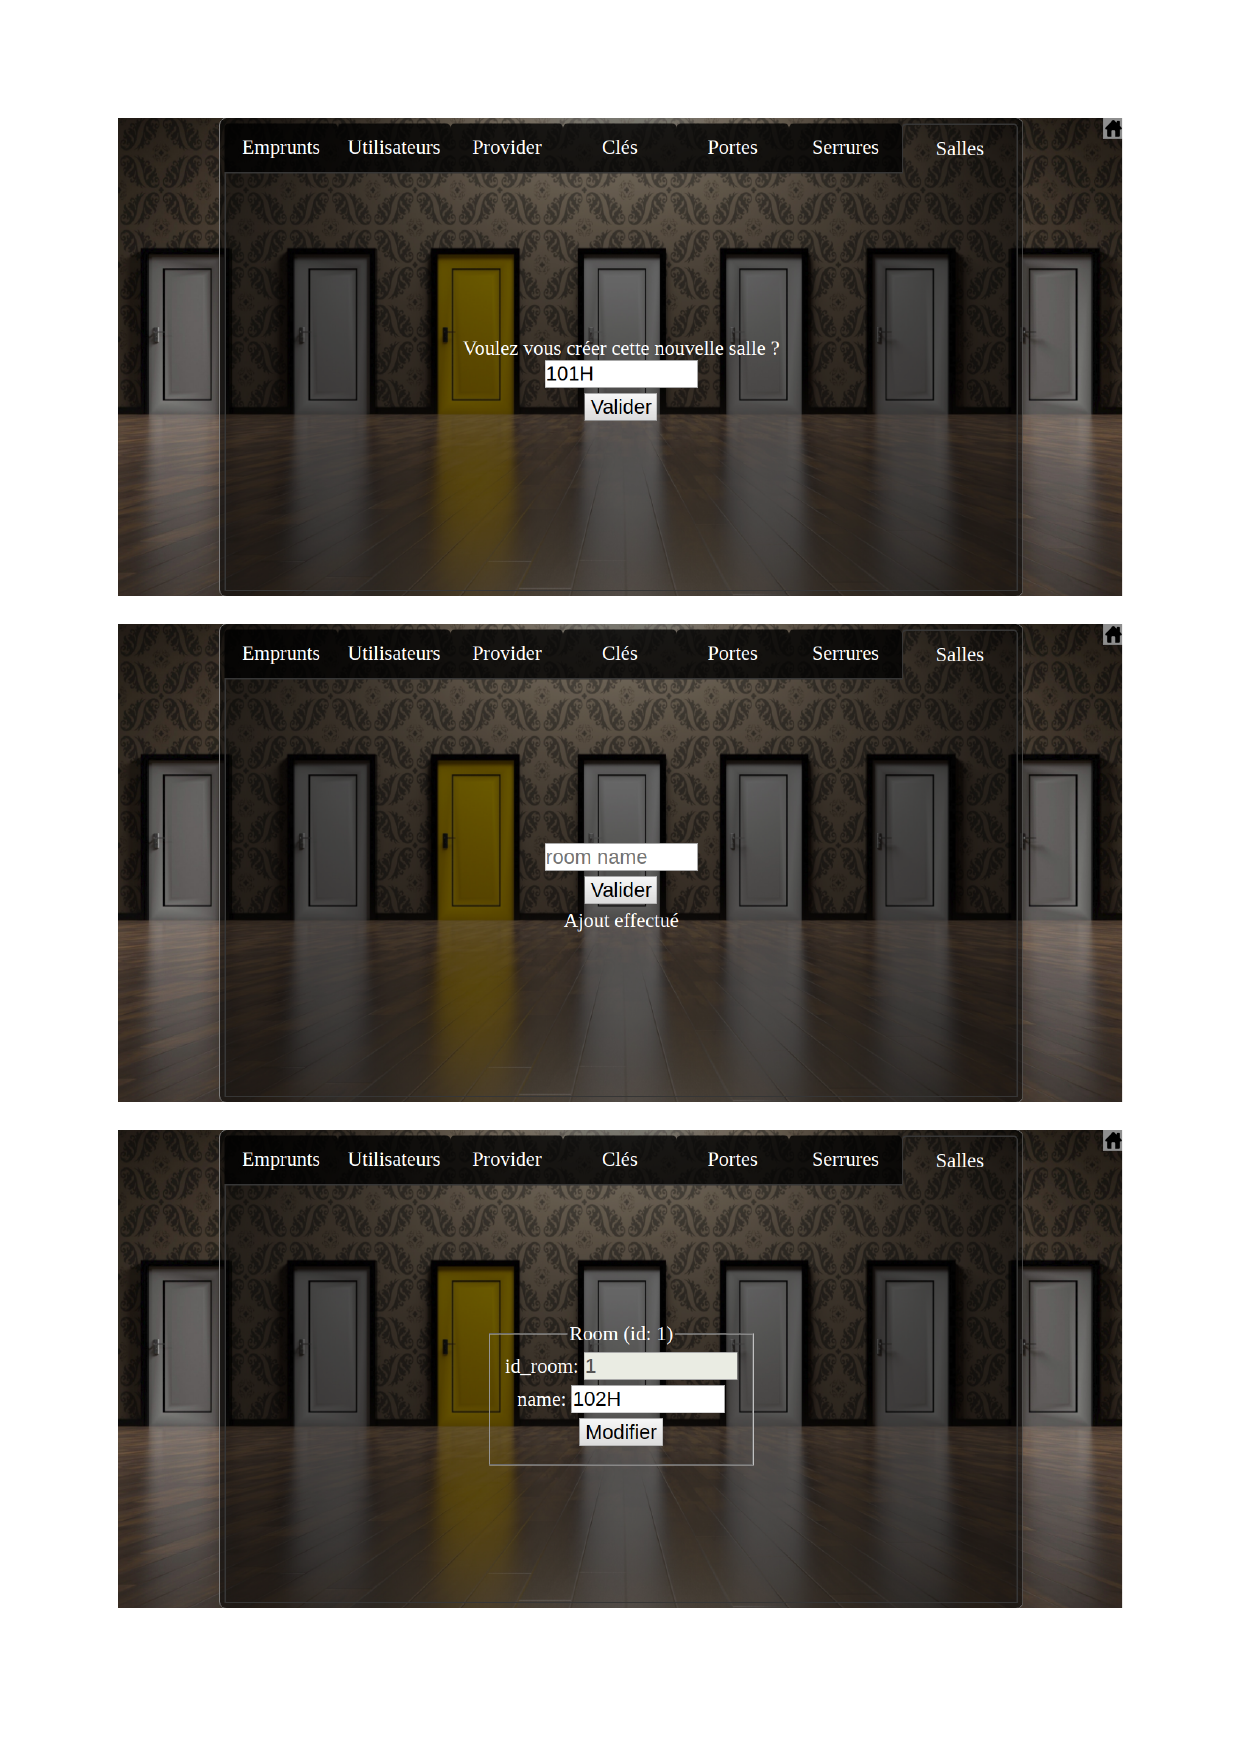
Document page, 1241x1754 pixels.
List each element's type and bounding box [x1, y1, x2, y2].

picture [118, 118, 1123, 596]
picture [118, 1130, 1123, 1608]
picture [118, 624, 1123, 1102]
